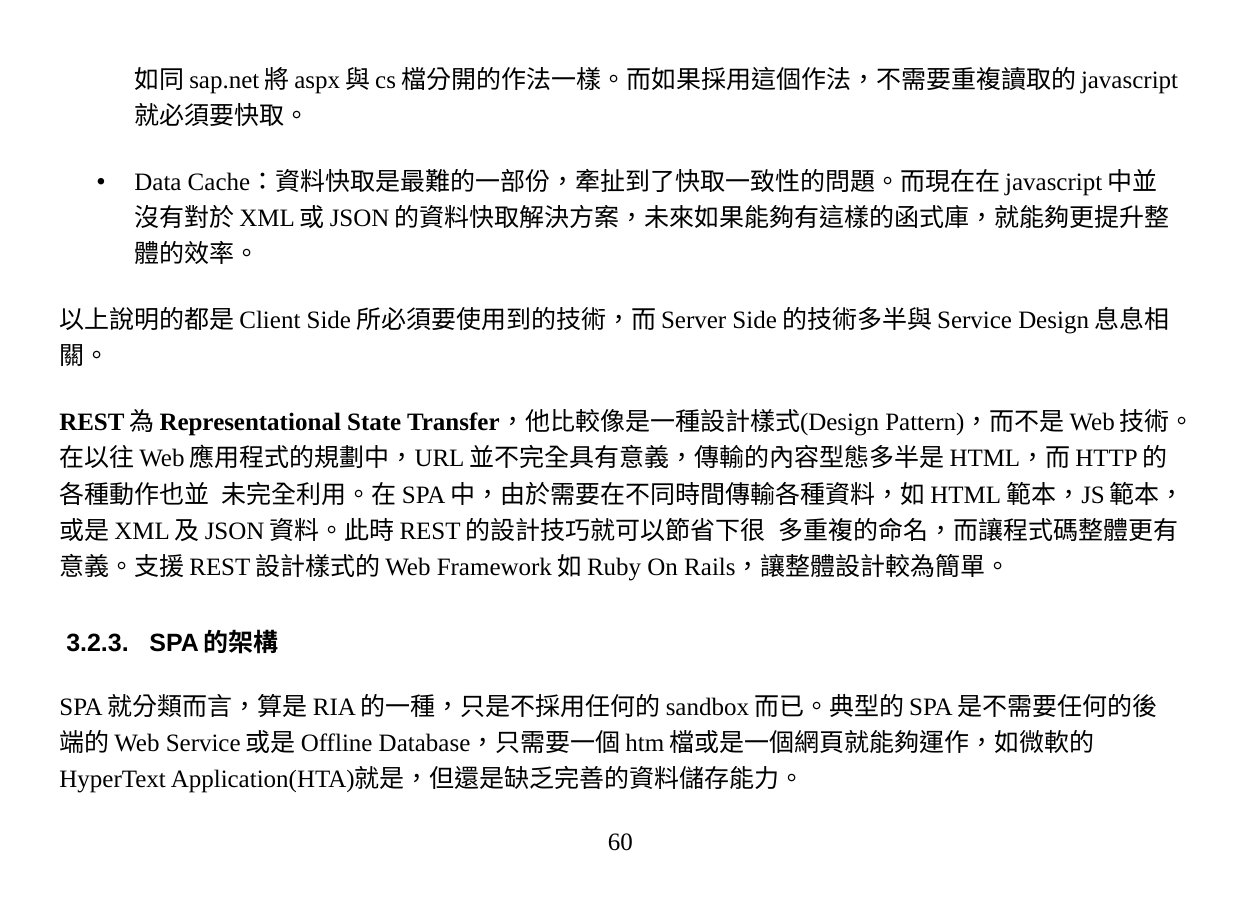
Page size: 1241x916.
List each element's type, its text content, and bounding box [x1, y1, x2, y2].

text 以上說明的都是Client Side所必須要使用到的技術，而Server Side的技術多半與Service Design息息相關。 [59, 299, 1181, 372]
subtitle SPA的架構 [59, 623, 1181, 659]
text SPA就分類而言，算是RIA的一種，只是不採用任何的sandbox而已。典型的SPA是不需要任何的後端的Web Service或是Offline Database，只需要一個htm檔或是一個網頁就能夠運作，如微軟的HyperText Application(HTA)就是，但還是缺乏完善的資料儲存能力。 [59, 686, 1181, 795]
text REST為Representational State Transfer，他比較像是一種設計樣式(Design Pattern)，而不是Web技術。在以往Web應用程式的規劃中，URL並不完全具有意義，傳輸的內容型態多半是HTML，而HTTP的各種動作也並 未完全利用。在SPA中，由於需要在不同時間傳輸各種資料，如HTML範本，JS範本，或是XML及JSON資料。此時REST的設計技巧就可以節省下很 多重複的命名，而讓程式碼整體更有意義。支援REST設計樣式的Web Framework如Ruby On Rails，讓整體設計較為簡單。 [59, 402, 1181, 583]
list 如同sap.net將aspx與cs檔分開的作法一樣。而如果採用這個作法，不需要重複讀取的javascript就必須要快取。 [97, 59, 1181, 132]
list Data Cache：資料快取是最難的一部份，牽扯到了快取一致性的問題。而現在在javascript中並沒有對於XML或JSON的資料快取解決方案，未來如果能夠有這樣的函式庫，就能夠更提升整體的效率。 [97, 161, 1181, 270]
